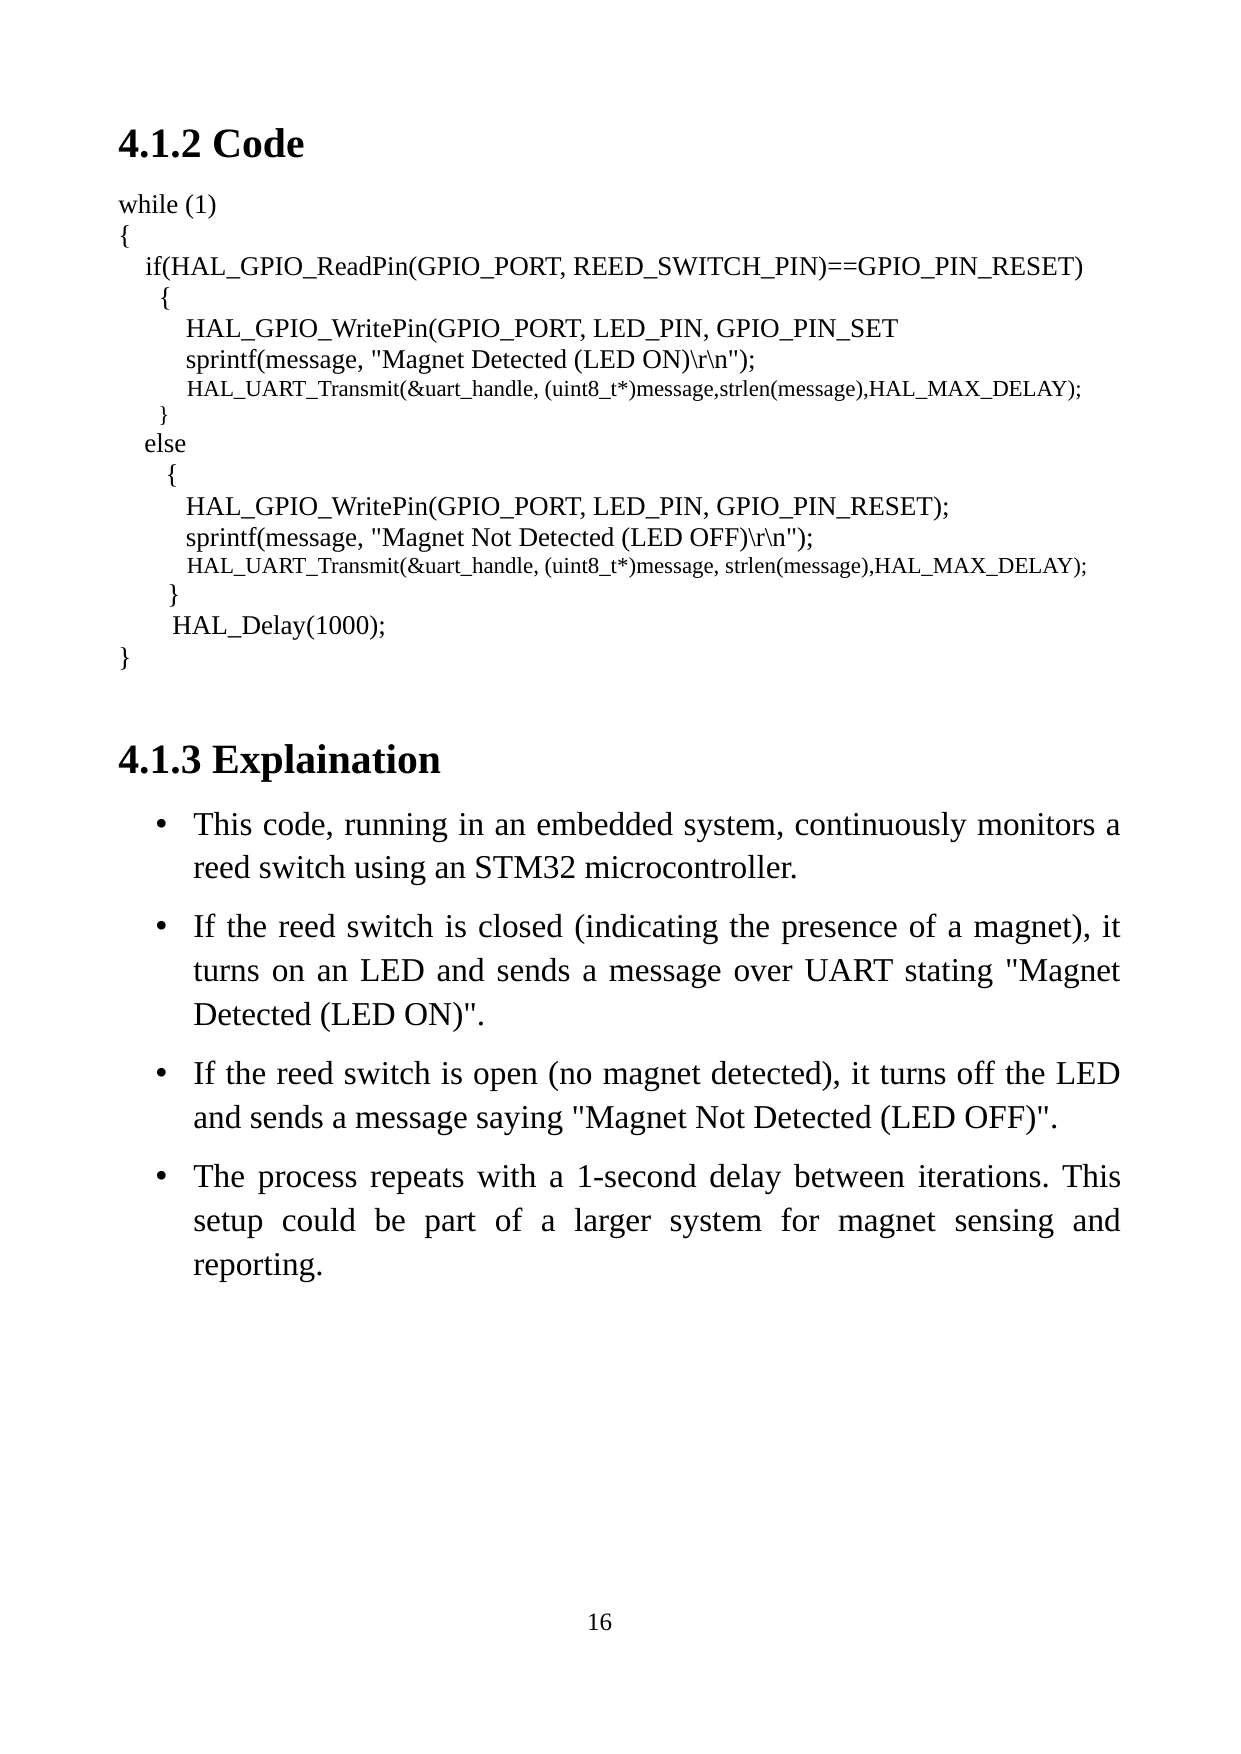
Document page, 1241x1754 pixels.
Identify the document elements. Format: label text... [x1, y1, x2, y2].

list If the reed switch is closed (indicating the presence of a magnet), it turns on an LED and sends a message over UART stating "Magnet Detected (LED ON)". [156, 906, 1122, 1033]
text HAL_GPIO_WritePin(GPIO_PORT, LED_PIN, GPIO_PIN_SET [118, 312, 1122, 343]
text } [118, 578, 1122, 609]
text { [118, 458, 1122, 490]
text HAL_Delay(1000); [118, 609, 1122, 641]
text else [118, 427, 1122, 458]
list The process repeats with a 1-second delay between iterations. This setup could be part of a larger system for magnet sensing and reporting. [156, 1156, 1122, 1282]
text { [118, 281, 1122, 312]
text sprintf(message, "Magnet Detected (LED ON)\r\n"); [118, 343, 1122, 375]
list If the reed switch is open (no magnet detected), it turns off the LED and sends a message saying "Magnet Not Detected (LED OFF)". [156, 1053, 1122, 1136]
text } [118, 401, 1122, 427]
text HAL_GPIO_WritePin(GPIO_PORT, LED_PIN, GPIO_PIN_RESET); [118, 490, 1122, 521]
text HAL_UART_Transmit(&uart_handle, (uint8_t*)message, strlen(message),HAL_MAX_DELAY); [118, 552, 1122, 578]
list This code, running in an embedded system, continuously monitors a reed switch using an STM32 microcontroller. [156, 804, 1122, 886]
text { [118, 219, 1122, 250]
text HAL_UART_Transmit(&uart_handle, (uint8_t*)message,strlen(message),HAL_MAX_DELAY); [118, 375, 1122, 401]
text 4.1.3 Explaination [118, 734, 1122, 782]
text while (1) [118, 188, 1122, 219]
text 4.1.2 Code [118, 118, 1122, 166]
text sprintf(message, "Magnet Not Detected (LED OFF)\r\n"); [118, 521, 1122, 552]
text if(HAL_GPIO_ReadPin(GPIO_PORT, REED_SWITCH_PIN)==GPIO_PIN_RESET) [118, 250, 1122, 281]
text } [118, 641, 1122, 672]
